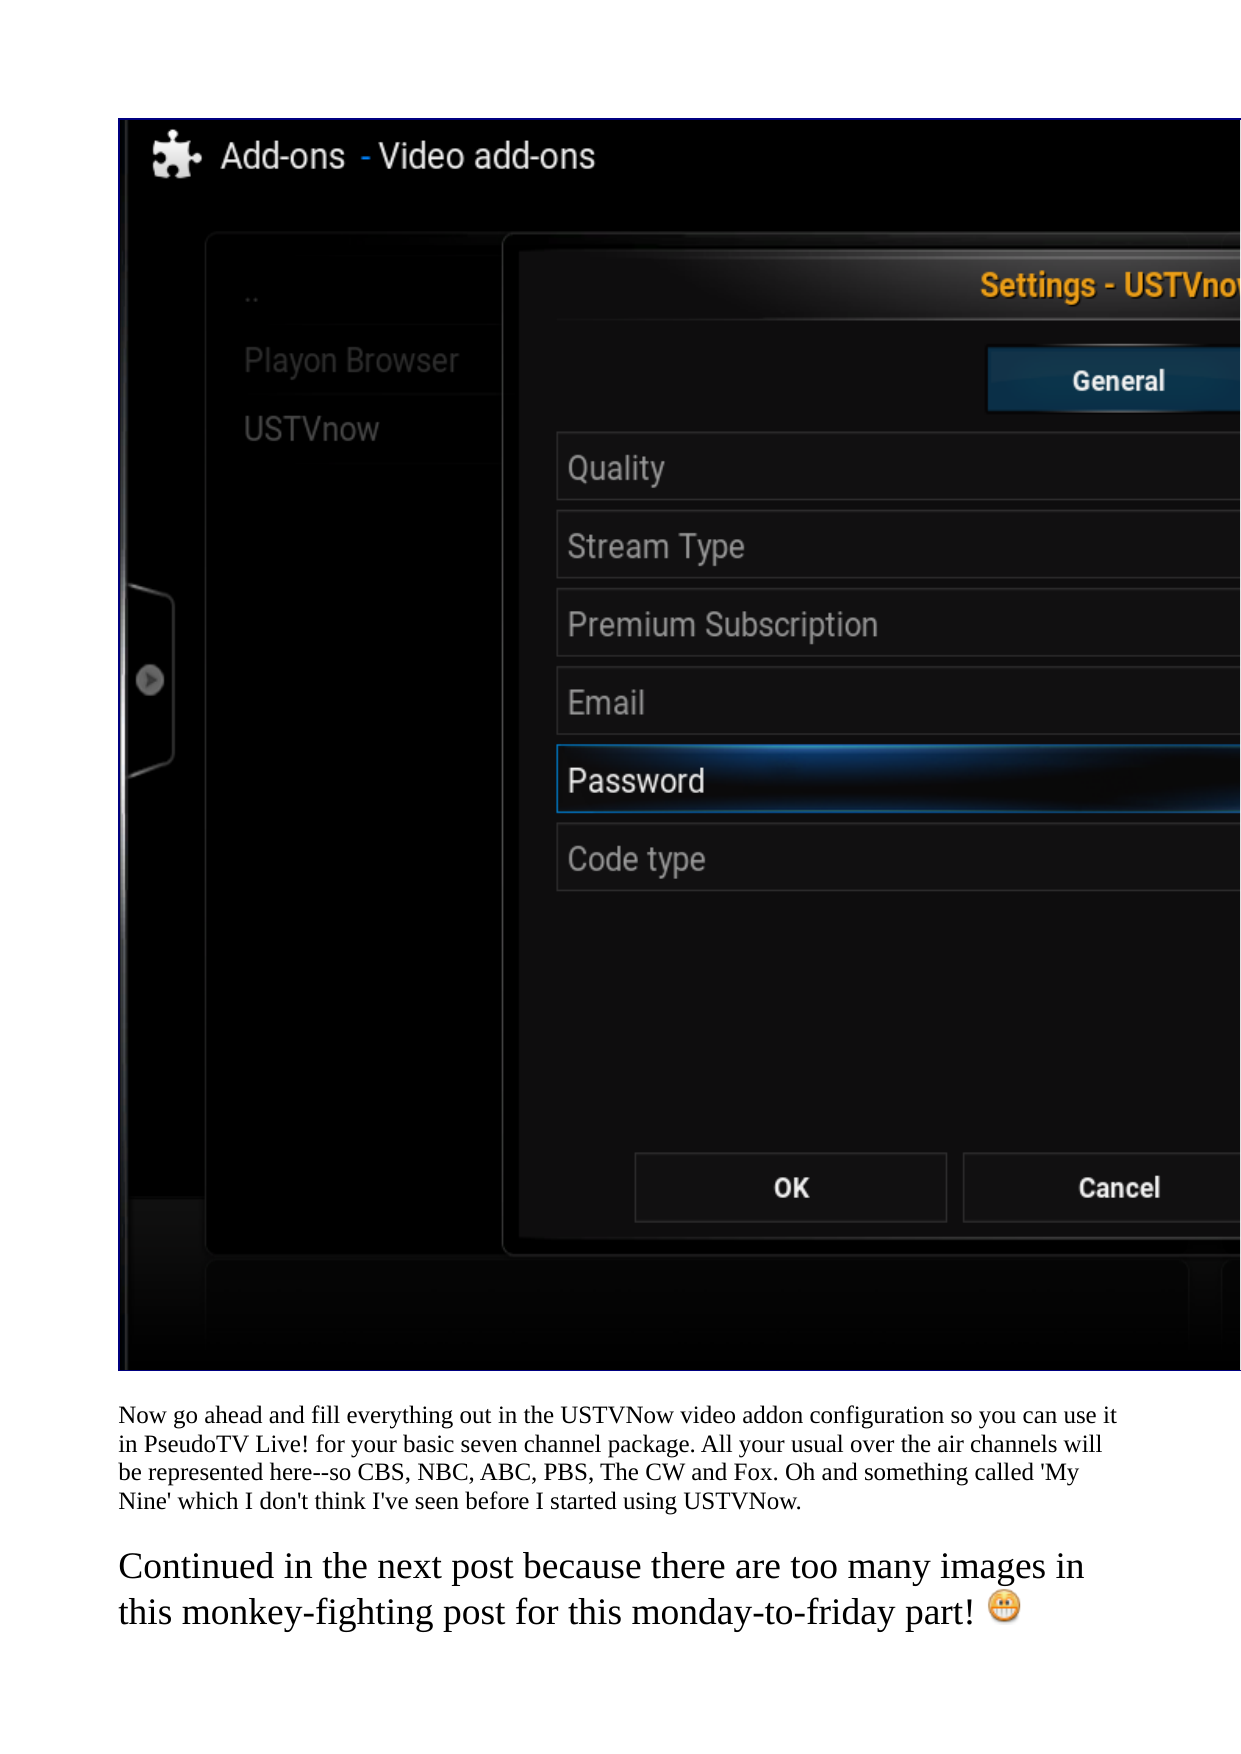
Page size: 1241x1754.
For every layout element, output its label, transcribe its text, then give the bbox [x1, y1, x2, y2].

picture [120, 120, 1241, 1370]
text Now go ahead and fill everything out in the USTVNow video addon configuration so you can use it in PseudoTV Live! for your basic seven channel package. All your usual over the air channels will be represented here--so CBS, NBC, ABC, PBS, The CW and Fox. Oh and something called 'My Nine' which I don't think I've seen before I started using USTVNow. Continued in the next post because there are too many images in this monkey-fighting post for this monday-to-friday part! [118, 1371, 1122, 1632]
picture [985, 1586, 1024, 1625]
